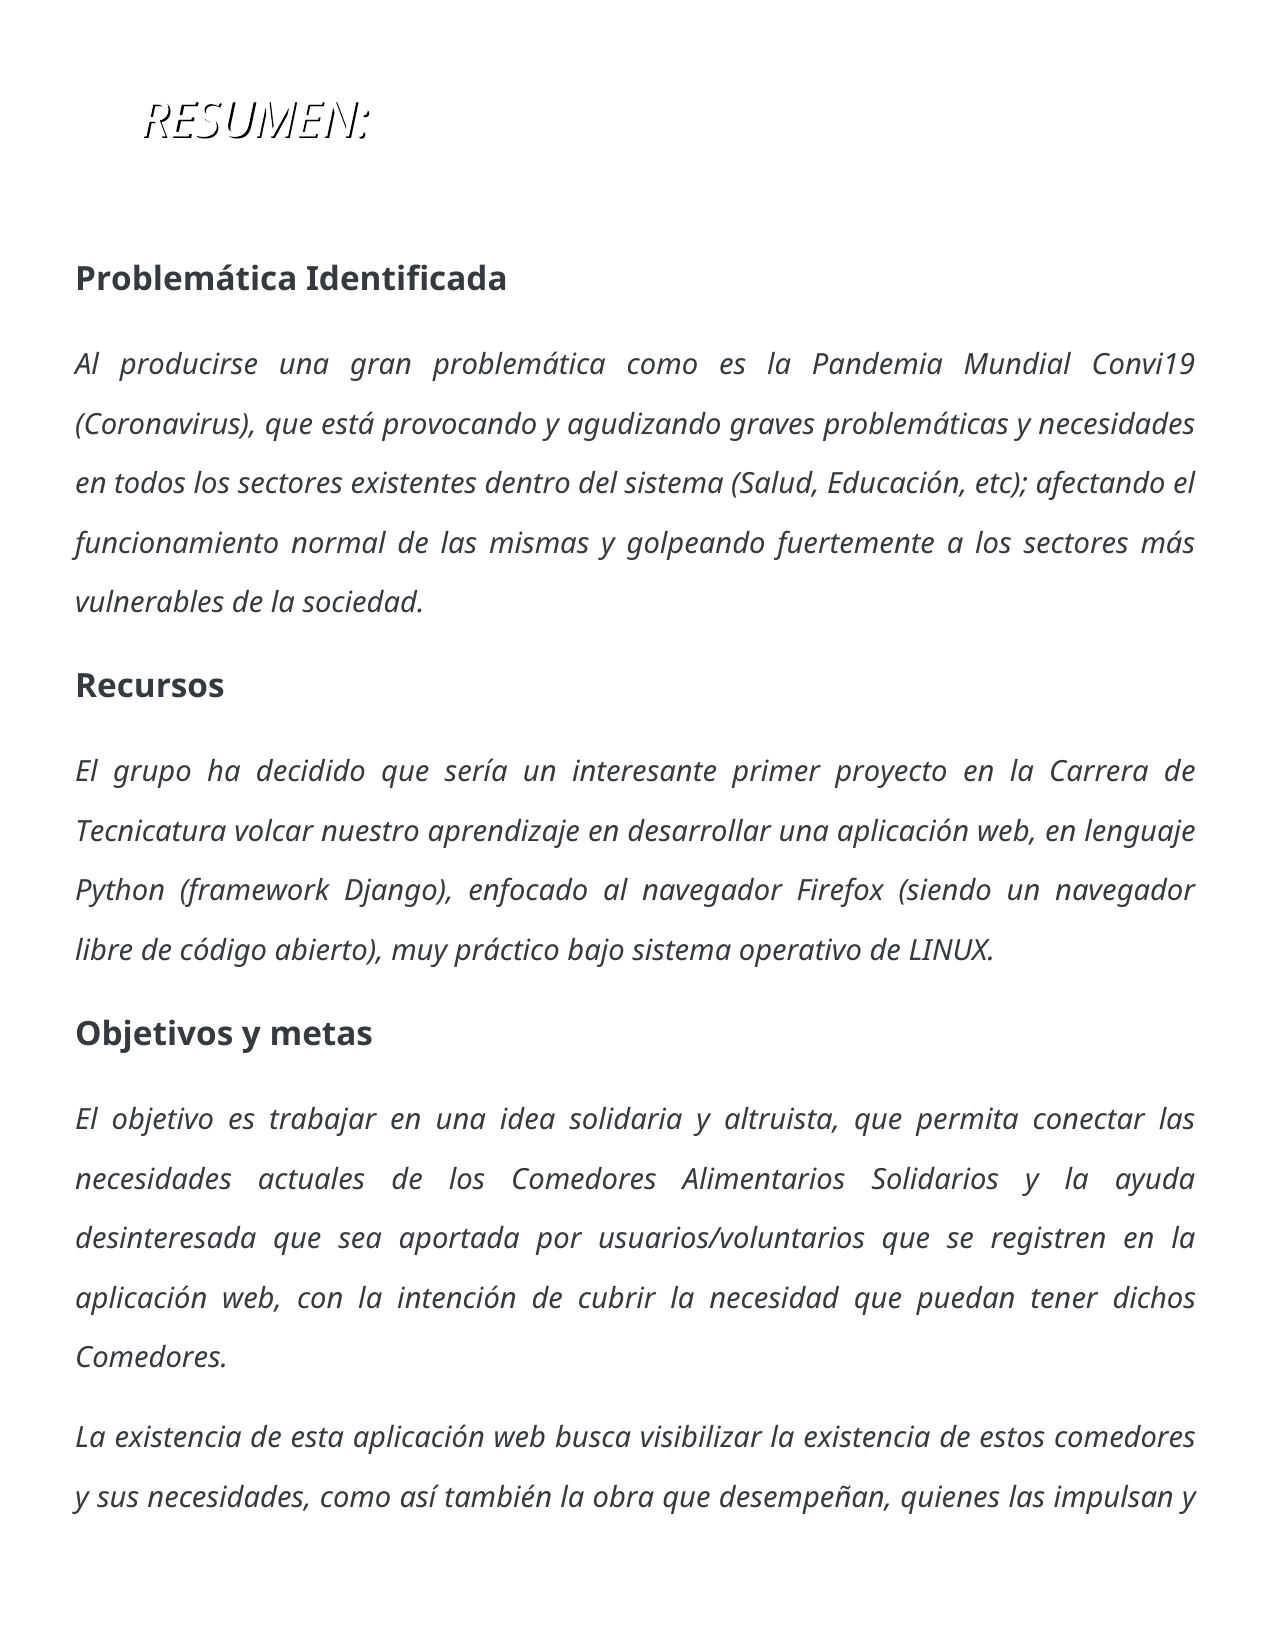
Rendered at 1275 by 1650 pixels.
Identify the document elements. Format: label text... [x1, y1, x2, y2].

text La existencia de esta aplicación web busca visibilizar la existencia de estos comedores y sus necesidades, como así también la obra que desempeñan, quienes las impulsan y [75, 1417, 1200, 1516]
text Recursos [75, 662, 1200, 707]
text El objetivo es trabajar en una idea solidaria y altruista, que permita conectar las necesidades actuales de los Comedores Alimentarios Solidarios y la ayuda desinteresada que sea aportada por usuarios/voluntarios que se registren en la aplicación web, con la intención de cubrir la necesidad que puedan tener dichos Comedores. [75, 1098, 1200, 1376]
text Problemática Identificada [75, 254, 1200, 300]
text El grupo ha decidido que sería un interesante primer proyecto en la Carrera de Tecnicatura volcar nuestro aprendizaje en desarrollar una aplicación web, en lenguaje Python (framework Django), enfocado al navegador Firefox (siendo un navegador libre de código abierto), muy práctico bajo sistema operativo de LINUX. [75, 751, 1200, 969]
text Objetivos y metas [75, 1009, 1200, 1055]
text Al producirse una gran problemática como es la Pandemia Mundial Convi19 (Coronavirus), que está provocando y agudizando graves problemáticas y necesidades en todos los sectores existentes dentro del sistema (Salud, Educación, etc); afectando el funcionamiento normal de las mismas y golpeando fuertemente a los sectores más vulnerables de la sociedad. [75, 343, 1200, 621]
text RESUMEN: [90, 82, 424, 151]
